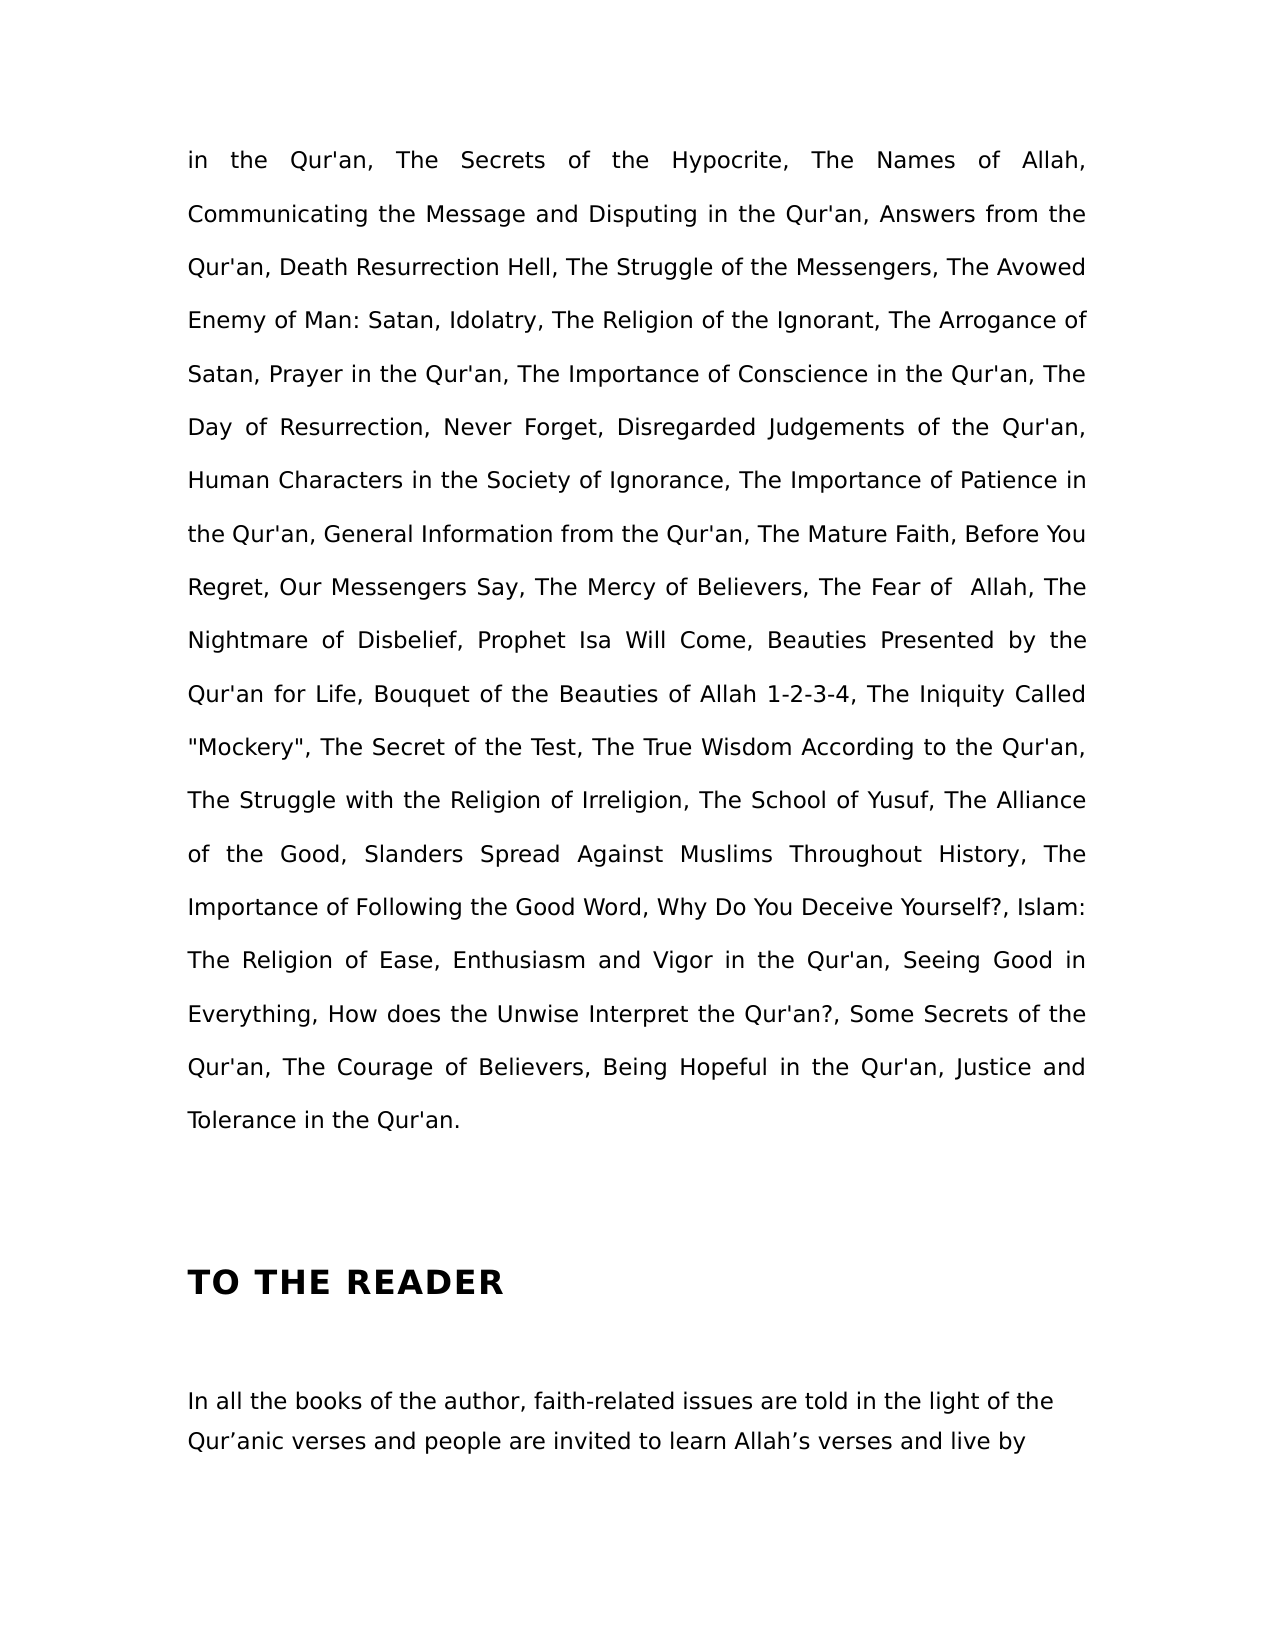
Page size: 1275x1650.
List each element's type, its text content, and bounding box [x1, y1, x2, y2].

text TO THE READER [187, 1261, 1088, 1303]
text In all the books of the author, faith-related issues are told in the light of the Qur’anic verses and people are invited to learn Allah’s verses and live by [187, 1388, 1088, 1455]
text in the Qur'an, The Secrets of the Hypocrite, The Names of Allah, Communicating the Message and Disputing in the Qur'an, Answers from the Qur'an, Death Resurrection Hell, The Struggle of the Messengers, The Avowed Enemy of Man: Satan, Idolatry, The Religion of the Ignorant, The Arrogance of Satan, Prayer in the Qur'an, The Importance of Conscience in the Qur'an, The Day of Resurrection, Never Forget, Disregarded Judgements of the Qur'an, Human Characters in the Society of Ignorance, The Importance of Patience in the Qur'an, General Information from the Qur'an, The Mature Faith, Before You Regret, Our Messengers Say, The Mercy of Believers, The Fear of Allah, The Nightmare of Disbelief, Prophet Isa Will Come, Beauties Presented by the Qur'an for Life, Bouquet of the Beauties of Allah 1-2-3-4, The Iniquity Called "Mockery", The Secret of the Test, The True Wisdom According to the Qur'an, The Struggle with the Religion of Irreligion, The School of Yusuf, The Alliance of the Good, Slanders Spread Against Muslims Throughout History, The Importance of Following the Good Word, Why Do You Deceive Yourself?, Islam: The Religion of Ease, Enthusiasm and Vigor in the Qur'an, Seeing Good in Everything, How does the Unwise Interpret the Qur'an?, Some Secrets of the Qur'an, The Courage of Believers, Being Hopeful in the Qur'an, Justice and Tolerance in the Qur'an. [187, 148, 1088, 1134]
